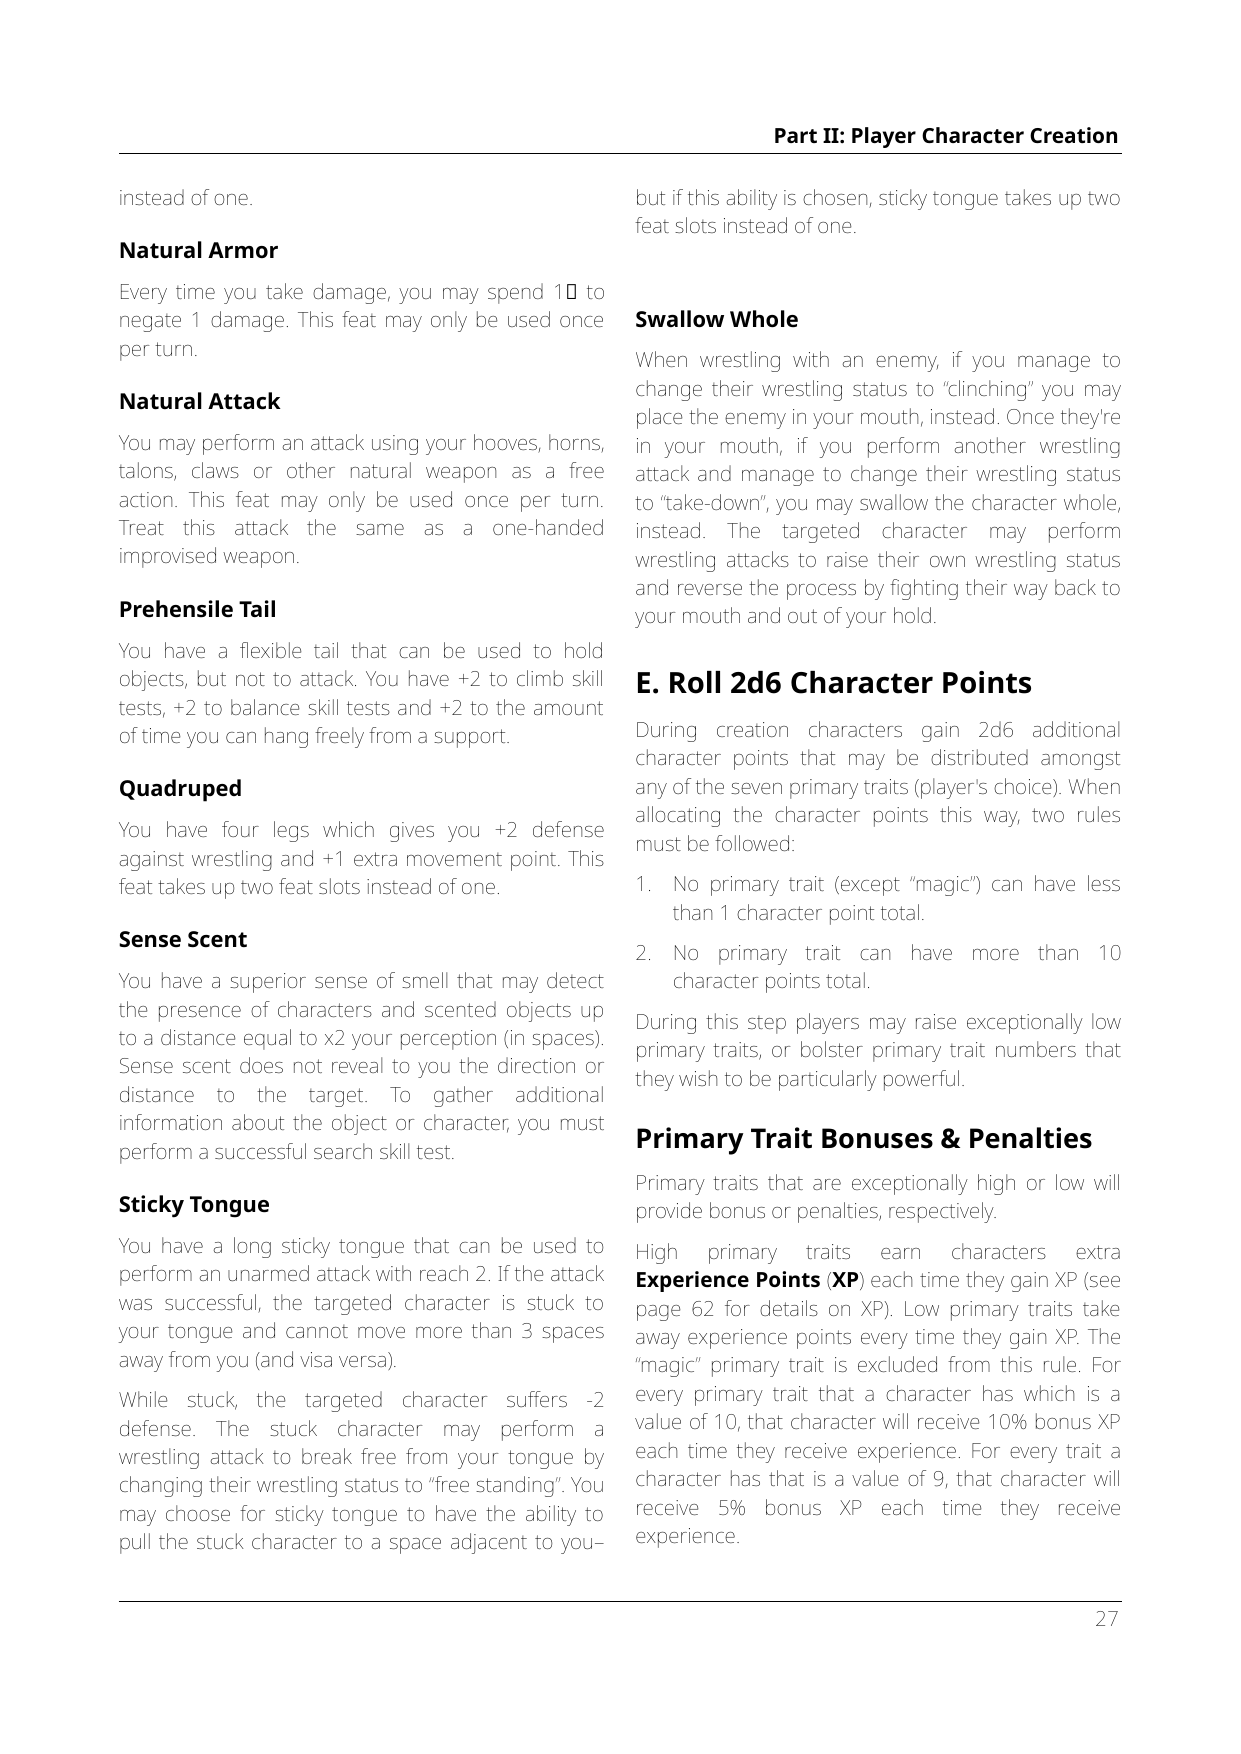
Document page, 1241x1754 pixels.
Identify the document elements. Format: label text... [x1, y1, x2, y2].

text When wrestling with an enemy, if you manage to change their wrestling status to “clinching” you may place the enemy in your mouth, instead. Once they're in your mouth, if you perform another wrestling attack and manage to change their wrestling status to “take-down”, you may swallow the character whole, instead. The targeted character may perform wrestling attacks to raise their own wrestling status and reverse the process by fighting their way back to your mouth and out of your hold. [635, 346, 1122, 630]
text Swallow Whole [635, 304, 1122, 334]
text During creation characters gain 2d6 additional character points that may be distributed amongst any of the seven primary traits (player's choice). When allocating the character points this way, two rules must be followed: [635, 715, 1122, 857]
text During this step players may raise exceptionally low primary traits, or bolster primary trait numbers that they wish to be particularly powerful. [635, 1007, 1122, 1092]
text Prehensile Tail [118, 594, 605, 624]
list No primary trait can have more than 10 character points total. [635, 938, 1122, 995]
text High primary traits earn characters extra Experience Points (XP) each time they gain XP (see page 41 for details on XP). Low primary traits take away experience points every time they gain XP. The “magic” primary trait is excluded from this rule. For every primary trait that a character has which is a value of 10, that character will receive 10% bonus XP each time they receive experience. For every trait a character has that is a value of 9, that character will receive 5% bonus XP each time they receive experience. [635, 1237, 1122, 1550]
subtitle E. Roll 2d6 Character Points [635, 663, 1122, 702]
text Primary Trait Bonuses & Penalties [635, 1119, 1122, 1156]
text You have a long sticky tongue that can be used to perform an unarmed attack with reach 2. If the attack was successful, the targeted character is stuck to your tongue and cannot move more than 3 spaces away from you (and visa versa). [118, 1231, 605, 1373]
text You have a flexible tail that can be used to hold objects, but not to attack. You have +2 to climb skill tests, +2 to balance skill tests and +2 to the amount of time you can hang freely from a support. [118, 636, 605, 749]
text but if this ability is chosen, sticky tongue takes up two feat slots instead of one. [635, 183, 1122, 239]
text Primary traits that are exceptionally high or low will provide bonus or penalties, respectively. [635, 1168, 1122, 1225]
text Natural Attack [118, 386, 605, 416]
text instead of one. [118, 183, 605, 211]
list No primary trait (except “magic”) can have less than 1 character point total. [635, 869, 1122, 926]
text Natural Armor [118, 235, 605, 265]
text You have a superior sense of smell that may detect the presence of characters and scented objects up to a distance equal to x2 your perception (in spaces). Sense scent does not reveal to you the direction or distance to the target. To gather additional information about the object or character, you must perform a successful search skill test. [118, 966, 605, 1165]
text Sense Scent [118, 924, 605, 954]
text Quadruped [118, 773, 605, 803]
text While stuck, the targeted character suffers -2 defense. The stuck character may perform a wrestling attack to break free from your tongue by changing their wrestling status to “free standing”. You may choose for sticky tongue to have the ability to pull the stuck character to a space adjacent to you– [118, 1385, 605, 1556]
text Every time you take damage, you may spend 1 to negate 1 damage. This feat may only be used once per turn. [118, 277, 605, 362]
text You may perform an attack using your hooves, horns, talons, claws or other natural weapon as a free action. This feat may only be used once per turn. Treat this attack the same as a one-handed improvised weapon. [118, 428, 605, 570]
text Sticky Tongue [118, 1189, 605, 1219]
text You have four legs which gives you +2 defense against wrestling and +1 extra movement point. This feat takes up two feat slots instead of one. [118, 815, 605, 901]
